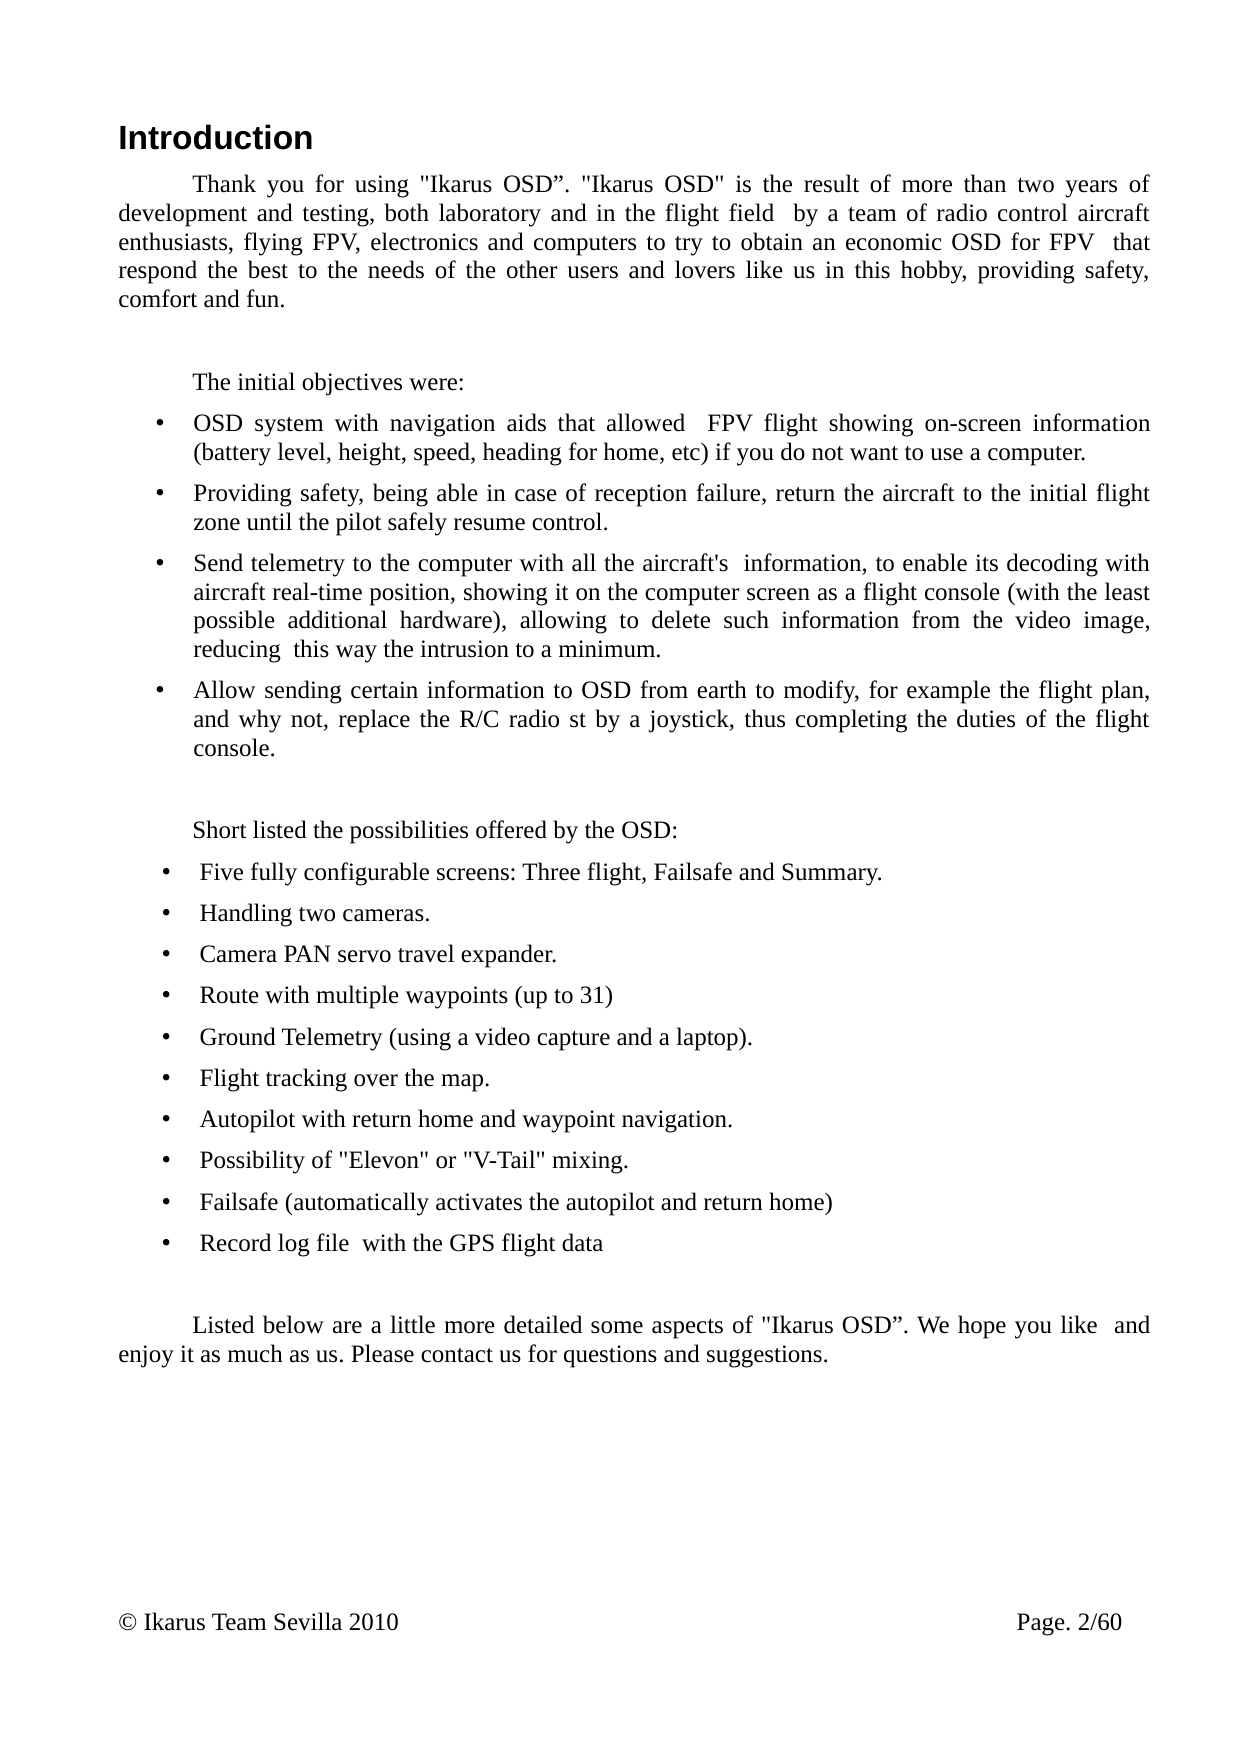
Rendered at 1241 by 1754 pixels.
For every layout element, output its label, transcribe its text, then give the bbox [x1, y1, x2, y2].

text Thank you for using "Ikarus OSD”. "Ikarus OSD" is the result of more than two years of development and testing, both laboratory and in the flight field by a team of radio control aircraft enthusiasts, flying FPV, electronics and computers to try to obtain an economic OSD for FPV that respond the best to the needs of the other users and lovers like us in this hobby, providing safety, comfort and fun. [118, 169, 1152, 313]
text The initial objectives were: [118, 367, 1152, 396]
list Providing safety, being able in case of reception failure, return the aircraft to the initial flight zone until the pilot safely resume control. [156, 478, 1152, 536]
text Short listed the possibilities offered by the OSD: [118, 816, 1152, 844]
list Allow sending certain information to OSD from earth to modify, for example the flight plan, and why not, replace the R/C radio st by a joystick, thus completing the duties of the flight console. [156, 676, 1152, 762]
list Send telemetry to the computer with all the aircraft's information, to enable its decoding with aircraft real-time position, showing it on the computer screen as a flight console (with the least possible additional hardware), allowing to delete such information from the video image, reducing this way the intrusion to a minimum. [156, 548, 1152, 663]
list Failsafe (automatically activates the autopilot and return home) [162, 1187, 1152, 1216]
list OSD system with navigation aids that allowed FPV flight showing on-screen information (battery level, height, speed, heading for home, etc) if you do not want to use a computer. [156, 408, 1152, 466]
list Handling two cameras. [162, 898, 1152, 927]
list Autopilot with return home and waypoint navigation. [162, 1104, 1152, 1133]
list Ground Telemetry (using a video capture and a laptop). [162, 1022, 1152, 1051]
list Flight tracking over the map. [162, 1063, 1152, 1092]
list Camera PAN servo travel expander. [162, 939, 1152, 968]
subtitle Introduction [118, 118, 1152, 157]
list Five fully configurable screens: Three flight, Failsafe and Summary. [162, 857, 1152, 886]
text Listed below are a little more detailed some aspects of "Ikarus OSD”. We hope you like and enjoy it as much as us. Please contact us for questions and suggestions. [118, 1311, 1152, 1368]
list Possibility of "Elevon" or "V-Tail" mixing. [162, 1146, 1152, 1174]
list Route with multiple waypoints (up to 31) [162, 981, 1152, 1009]
list Record log file with the GPS flight data [162, 1228, 1152, 1257]
